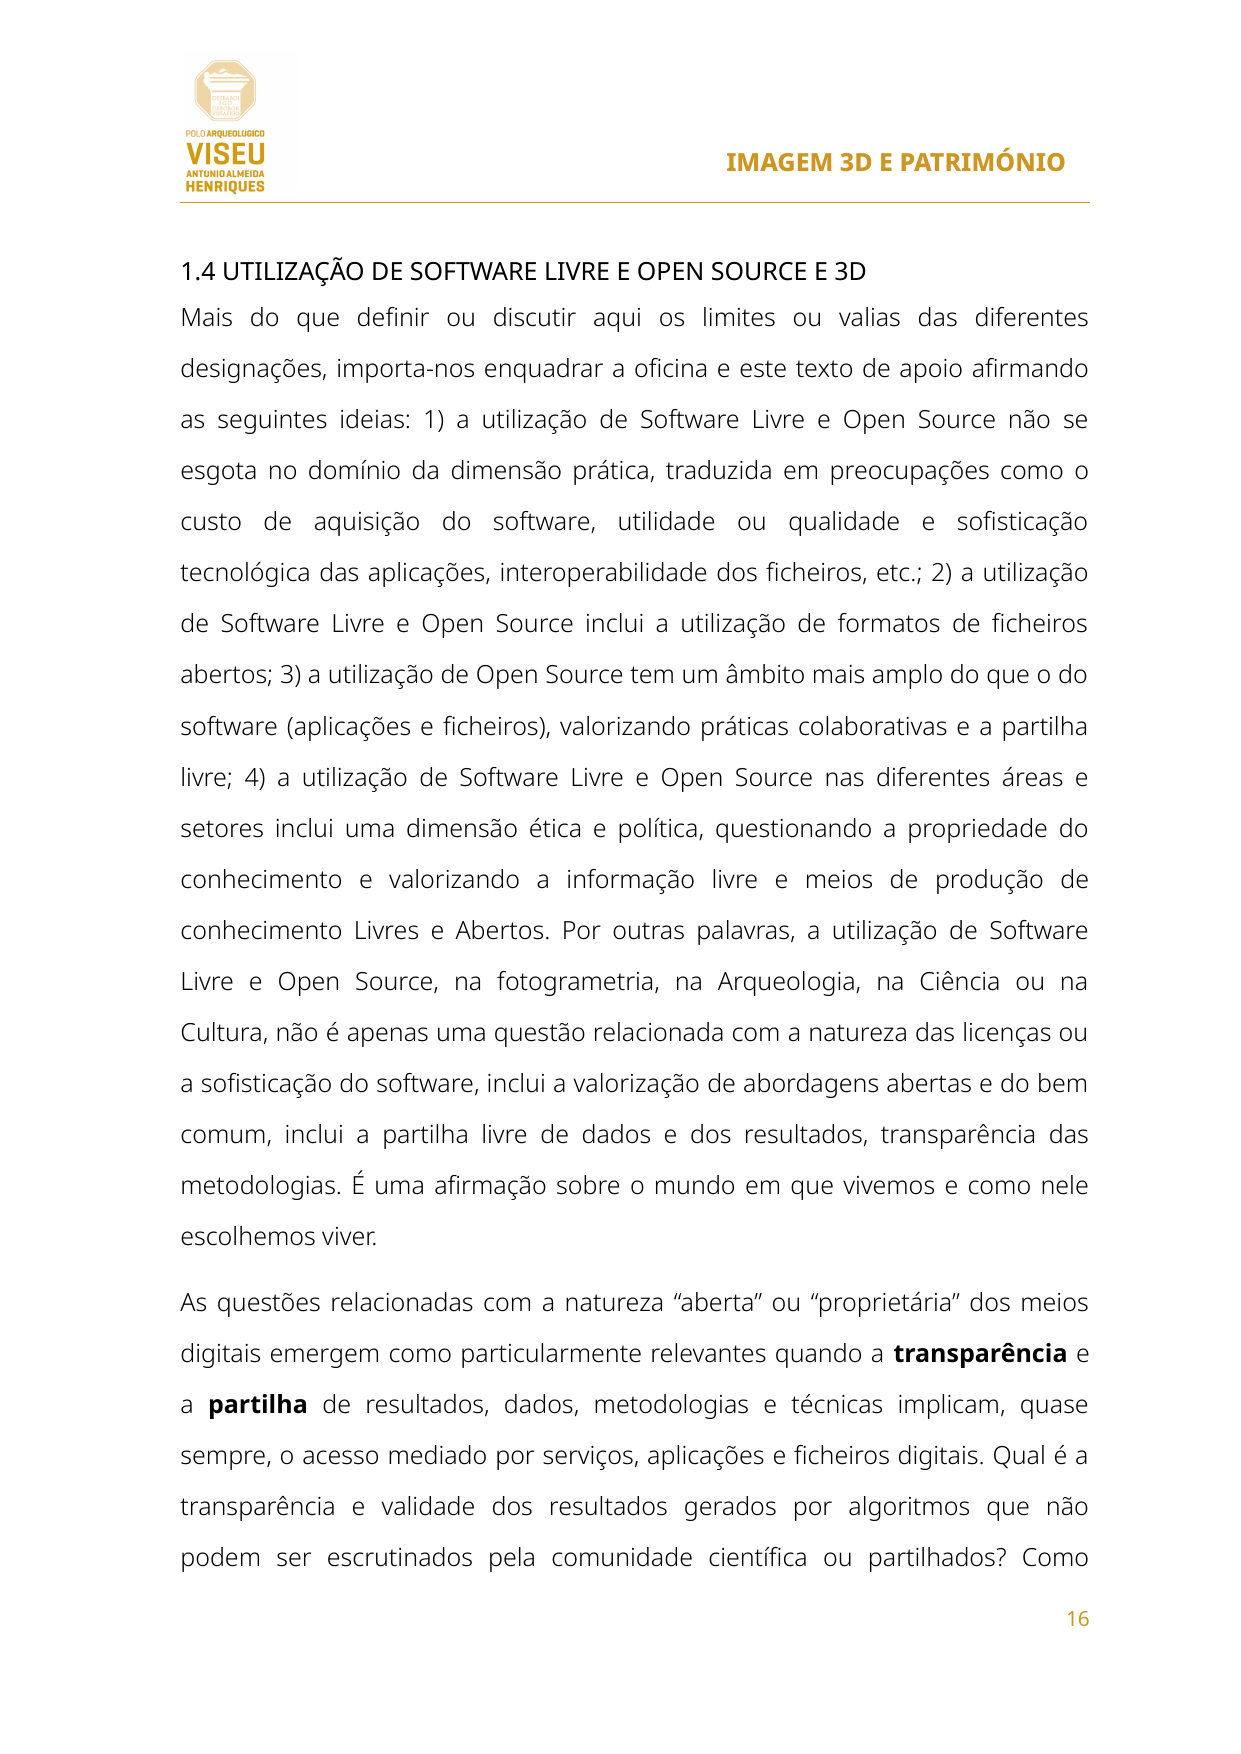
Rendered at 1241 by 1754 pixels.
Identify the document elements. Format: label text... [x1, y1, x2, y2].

text As questões relacionadas com a natureza “aberta” ou “proprietária” dos meios digitais emergem como particularmente relevantes quando a transparência e a partilha de resultados, dados, metodologias e técnicas implicam, quase sempre, o acesso mediado por serviços, aplicações e ficheiros digitais. Qual é a transparência e validade dos resultados gerados por algoritmos que não podem ser escrutinados pela comunidade científica ou partilhados? Como [180, 1284, 1090, 1573]
subtitle 1.4 Utilização de Software Livre e Open Source e 3D [180, 253, 1090, 287]
picture [183, 52, 299, 201]
text Mais do que definir ou discutir aqui os limites ou valias das diferentes designações, importa-nos enquadrar a oficina e este texto de apoio afirmando as seguintes ideias: 1) a utilização de Software Livre e Open Source não se esgota no domínio da dimensão prática, traduzida em preocupações como o custo de aquisição do software, utilidade ou qualidade e sofisticação tecnológica das aplicações, interoperabilidade dos ficheiros, etc.; 2) a utilização de Software Livre e Open Source inclui a utilização de formatos de ficheiros abertos; 3) a utilização de Open Source tem um âmbito mais amplo do que o do software (aplicações e ficheiros), valorizando práticas colaborativas e a partilha livre; 4) a utilização de Software Livre e Open Source nas diferentes áreas e setores inclui uma dimensão ética e política, questionando a propriedade do conhecimento e valorizando a informação livre e meios de produção de conhecimento Livres e Abertos. Por outras palavras, a utilização de Software Livre e Open Source, na fotogrametria, na Arqueologia, na Ciência ou na Cultura, não é apenas uma questão relacionada com a natureza das licenças ou a sofisticação do software, inclui a valorização de abordagens abertas e do bem comum, inclui a partilha livre de dados e dos resultados, transparência das metodologias. É uma afirmação sobre o mundo em que vivemos e como nele escolhemos viver. [180, 300, 1090, 1253]
